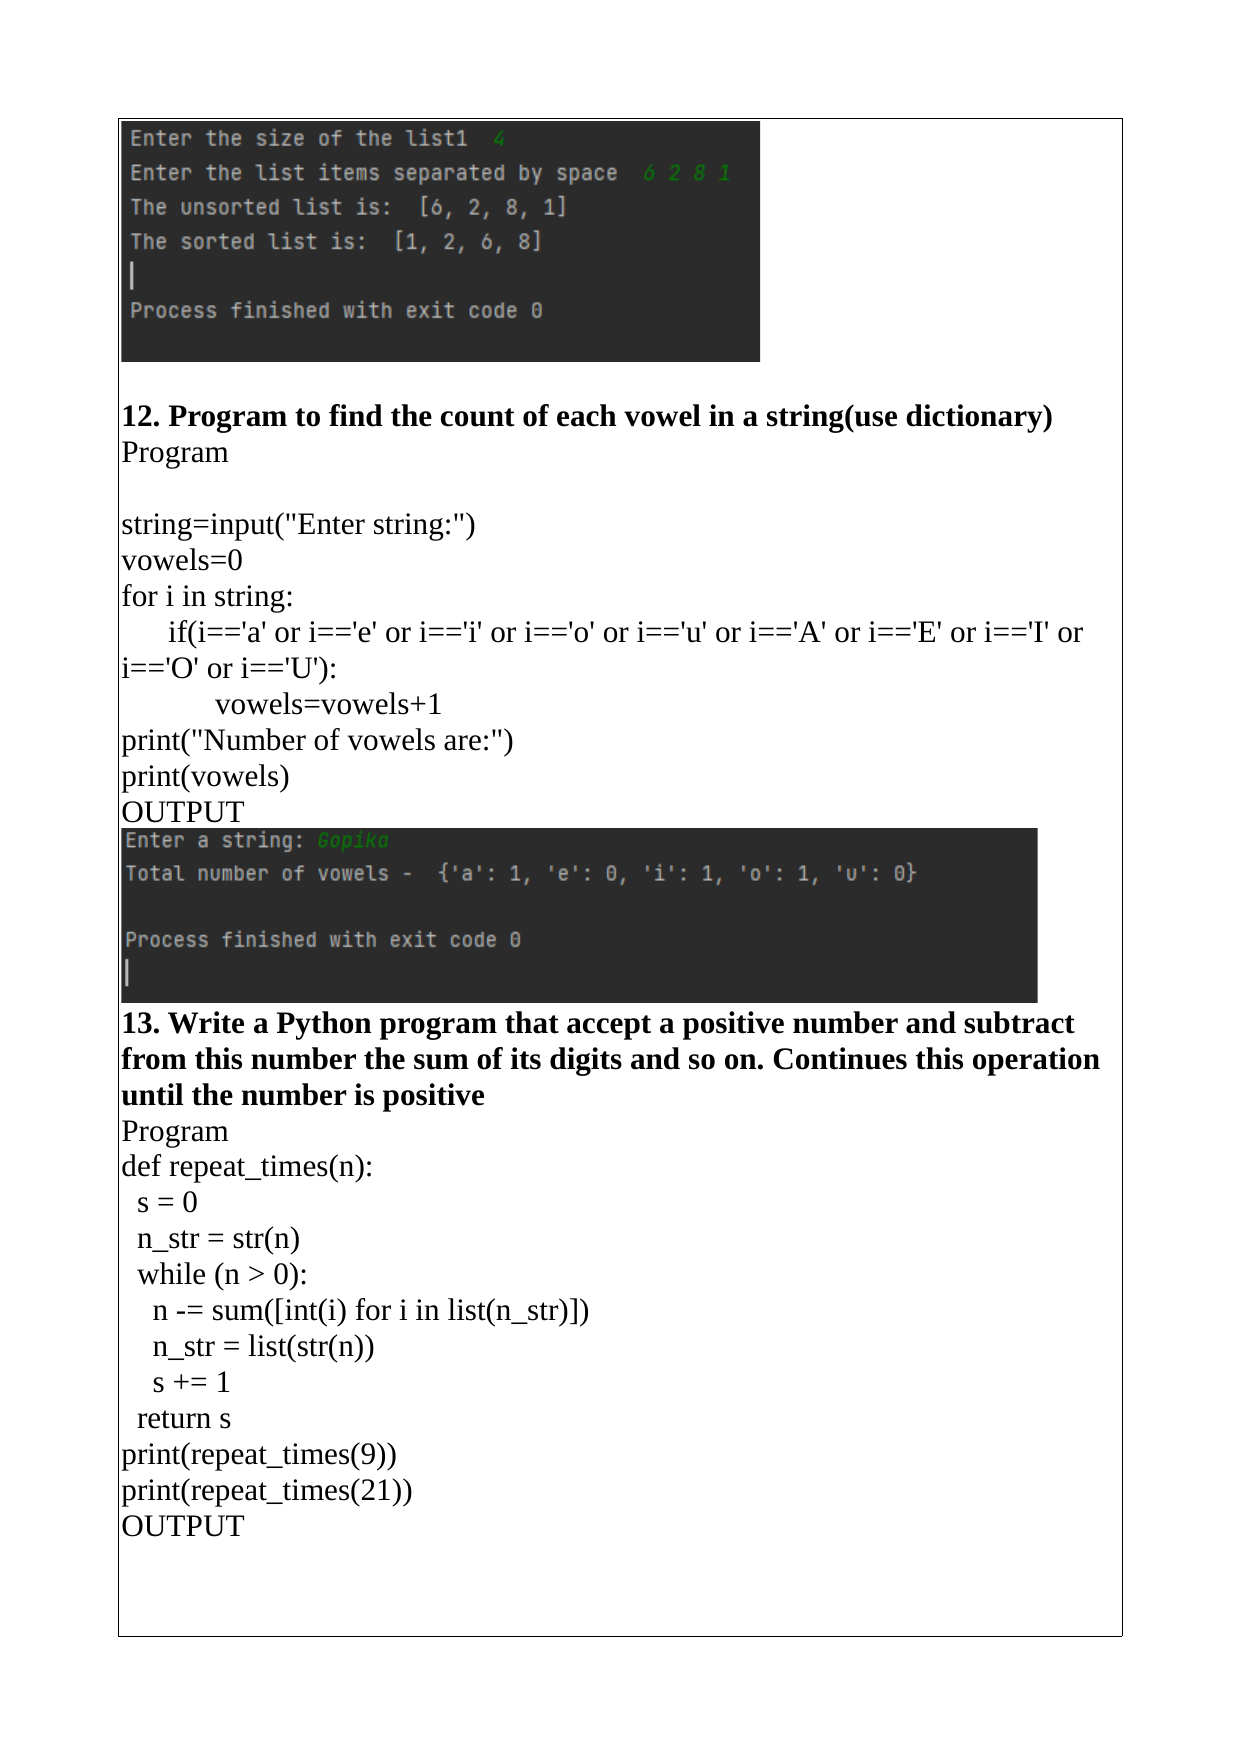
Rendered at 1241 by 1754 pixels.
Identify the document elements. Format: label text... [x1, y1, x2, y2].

text n_str = str(n) [121, 1219, 1119, 1256]
text print(vowels) [121, 757, 1119, 793]
text OUTPUT [121, 793, 1119, 829]
text def repeat_times(n): [121, 1148, 1119, 1184]
text print(repeat_times(21)) [121, 1471, 1119, 1507]
text print("Number of vowels are:") [121, 721, 1119, 757]
text Program [121, 1112, 1119, 1148]
text 12. Program to find the count of each vowel in a string(use dictionary) [121, 398, 1119, 434]
text n_str = list(str(n)) [121, 1327, 1119, 1363]
picture [121, 121, 761, 362]
text print(repeat_times(9)) [121, 1435, 1119, 1471]
text string=input("Enter string:") [121, 506, 1119, 541]
text return s [121, 1399, 1119, 1435]
text n -= sum([int(i) for i in list(n_str)]) [121, 1291, 1119, 1327]
text while (n > 0): [121, 1256, 1119, 1291]
text Program [121, 434, 1119, 469]
text 13. Write a Python program that accept a positive number and subtract from this number the sum of its digits and so on. Continues this operation until the number is positive [121, 1004, 1119, 1112]
text OUTPUT [121, 1507, 1119, 1543]
text vowels=0 [121, 541, 1119, 577]
text s += 1 [121, 1363, 1119, 1399]
text for i in string: [121, 577, 1119, 613]
text vowels=vowels+1 [121, 685, 1119, 721]
text s = 0 [121, 1184, 1119, 1219]
text if(i=='a' or i=='e' or i=='i' or i=='o' or i=='u' or i=='A' or i=='E' or i=='I' or i=='O' or i=='U'): [121, 613, 1119, 685]
picture [121, 828, 1038, 1003]
